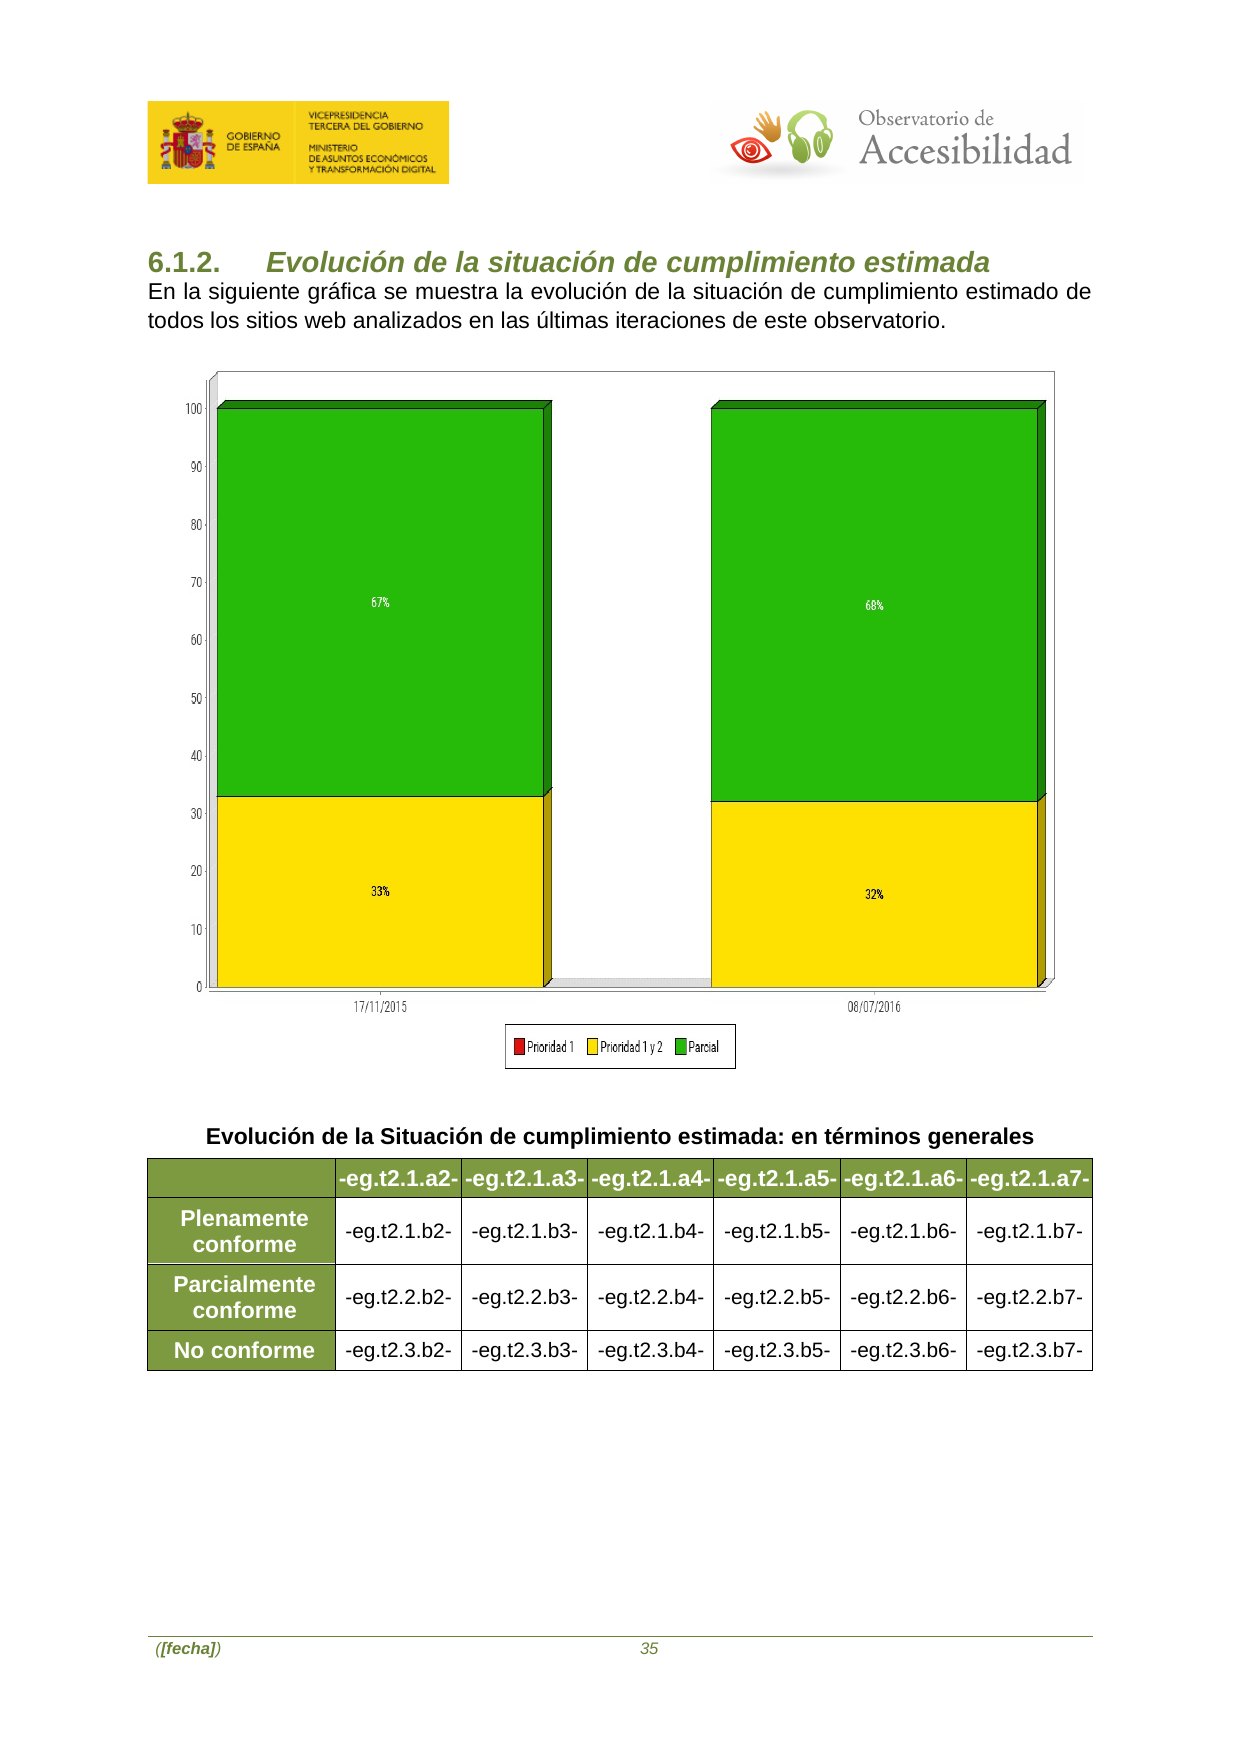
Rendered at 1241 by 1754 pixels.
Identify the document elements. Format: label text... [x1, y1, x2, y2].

table_cell -eg.t2.1.b2- [336, 1198, 461, 1263]
table_cell -eg.t2.2.b3- [462, 1265, 587, 1330]
table_header -eg.t2.1.a4- [588, 1159, 713, 1197]
text Evolución de la Situación de cumplimiento estimada: en términos generales [148, 1123, 1092, 1149]
table_cell -eg.t2.1.b6- [841, 1198, 966, 1263]
table_header -eg.t2.1.a7- [967, 1159, 1092, 1197]
table_cell -eg.t2.2.b6- [841, 1265, 966, 1330]
table_cell No conforme [148, 1331, 335, 1370]
picture [710, 101, 1086, 184]
table_cell -eg.t2.2.b4- [588, 1265, 713, 1330]
table_cell -eg.t2.3.b5- [714, 1331, 840, 1370]
picture [178, 361, 1062, 1071]
table_cell -eg.t2.2.b7- [967, 1265, 1092, 1330]
table_cell -eg.t2.1.b3- [462, 1198, 587, 1263]
table_cell -eg.t2.3.b2- [336, 1331, 461, 1370]
table_cell -eg.t2.3.b3- [462, 1331, 587, 1370]
table_cell -eg.t2.2.b2- [336, 1265, 461, 1330]
table_cell -eg.t2.2.b5- [714, 1265, 840, 1330]
subtitle Evolución de la situación de cumplimiento estimada [148, 245, 1092, 278]
text En la siguiente gráfica se muestra la evolución de la situación de cumplimiento estimado de todos los sitios web analizados en las últimas iteraciones de este observatorio. [148, 278, 1092, 333]
table_header -eg.t2.1.a2- [336, 1159, 461, 1197]
table_cell -eg.t2.3.b4- [588, 1331, 713, 1370]
picture [147, 101, 450, 184]
table_header [148, 1159, 335, 1197]
table_header -eg.t2.1.a6- [841, 1159, 966, 1197]
table_cell -eg.t2.3.b6- [841, 1331, 966, 1370]
table_cell -eg.t2.1.b7- [967, 1198, 1092, 1263]
table_cell Parcialmente conforme [148, 1265, 335, 1330]
table_cell Plenamente conforme [148, 1198, 335, 1263]
table_header -eg.t2.1.a5- [714, 1159, 840, 1197]
table_cell -eg.t2.1.b5- [714, 1198, 840, 1263]
table_cell -eg.t2.3.b7- [967, 1331, 1092, 1370]
table_cell -eg.t2.1.b4- [588, 1198, 713, 1263]
table_header -eg.t2.1.a3- [462, 1159, 587, 1197]
